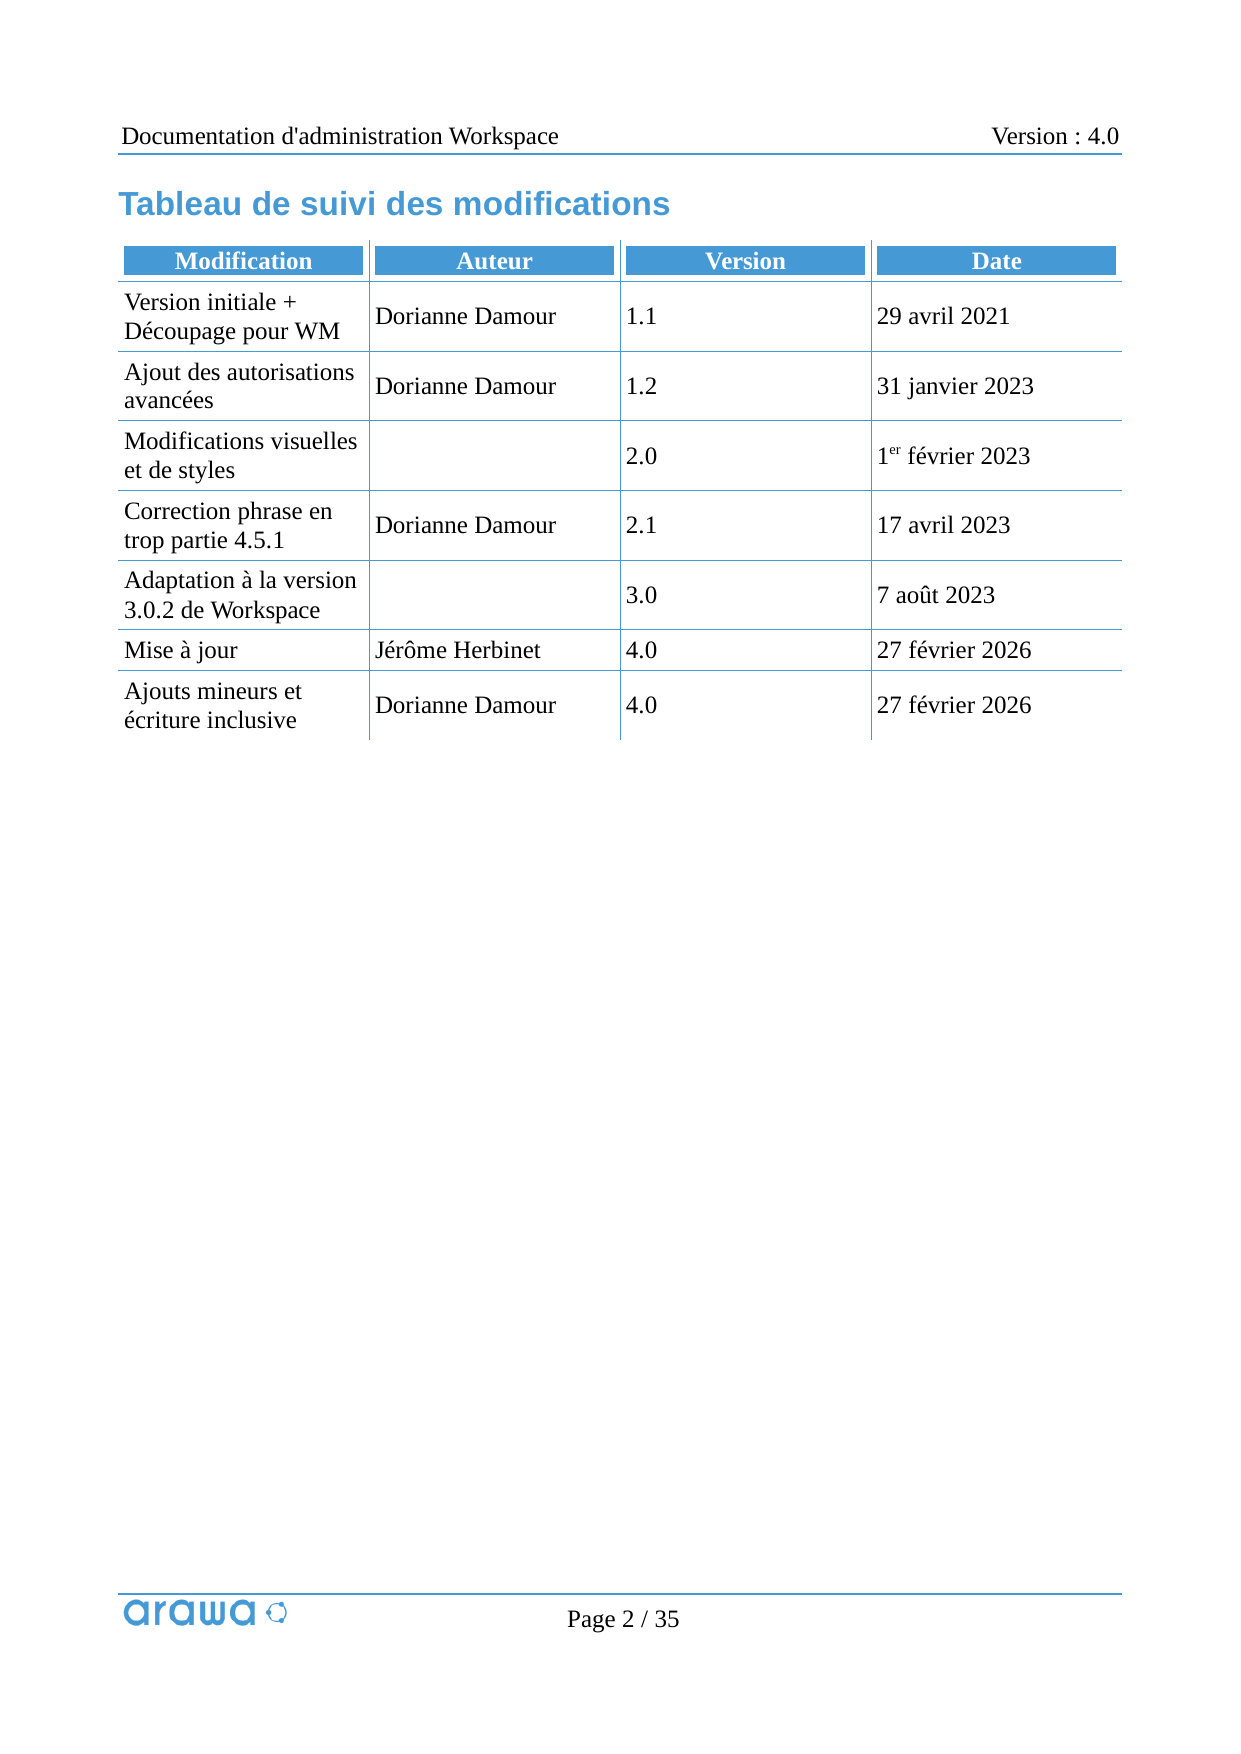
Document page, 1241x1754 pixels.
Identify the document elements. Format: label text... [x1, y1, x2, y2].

table_cell Correction phrase en trop partie 4.5.1 [118, 491, 369, 559]
table_cell Auteur inconnu [370, 561, 620, 629]
table_cell 2.0 [621, 421, 871, 490]
table_cell 27 février 2026 [872, 630, 1122, 670]
table_header Date [872, 240, 1122, 281]
table_cell Dorianne Damour [370, 671, 620, 739]
table_cell 17 avril 2023 [872, 491, 1122, 559]
table_cell ‍Ajouts mineurs et écriture inclusive [118, 671, 369, 739]
table_cell 4.0 [621, 671, 871, 739]
table_cell Dorianne Damour [370, 491, 620, 559]
table_header Modification [118, 240, 369, 281]
table_cell 31 janvier 2023 [872, 352, 1122, 420]
table_cell 1er février 2023 [872, 421, 1122, 490]
table_cell ‍Mise à jour [118, 630, 369, 670]
table_header Version [621, 240, 871, 281]
table_cell 29 avril 2021 [872, 282, 1122, 351]
subtitle Tableau de suivi des modifications [118, 184, 1122, 223]
table_cell Dorianne Damour [370, 282, 620, 351]
table_header Auteur [370, 240, 620, 281]
table_cell Auteur inconnu [370, 421, 620, 490]
table_cell 7 août 2023 [872, 561, 1122, 629]
table_cell Jérôme Herbinet [370, 630, 620, 670]
table_cell Ajout des autorisations avancées [118, 352, 369, 420]
table_cell 3.0 [621, 561, 871, 629]
table_cell 4.0 [621, 630, 871, 670]
picture [121, 1597, 290, 1628]
table_cell Dorianne Damour [370, 352, 620, 420]
table_cell 1.1 [621, 282, 871, 351]
table_cell 27 février 2026 [872, 671, 1122, 739]
table_cell Modifications visuelles et de styles [118, 421, 369, 490]
table_cell Version initiale + Découpage pour WM [118, 282, 369, 351]
table_cell Adaptation à la version 3.0.2 de Workspace [118, 561, 369, 629]
table_cell 2.1 [621, 491, 871, 559]
table_cell 1.2 [621, 352, 871, 420]
